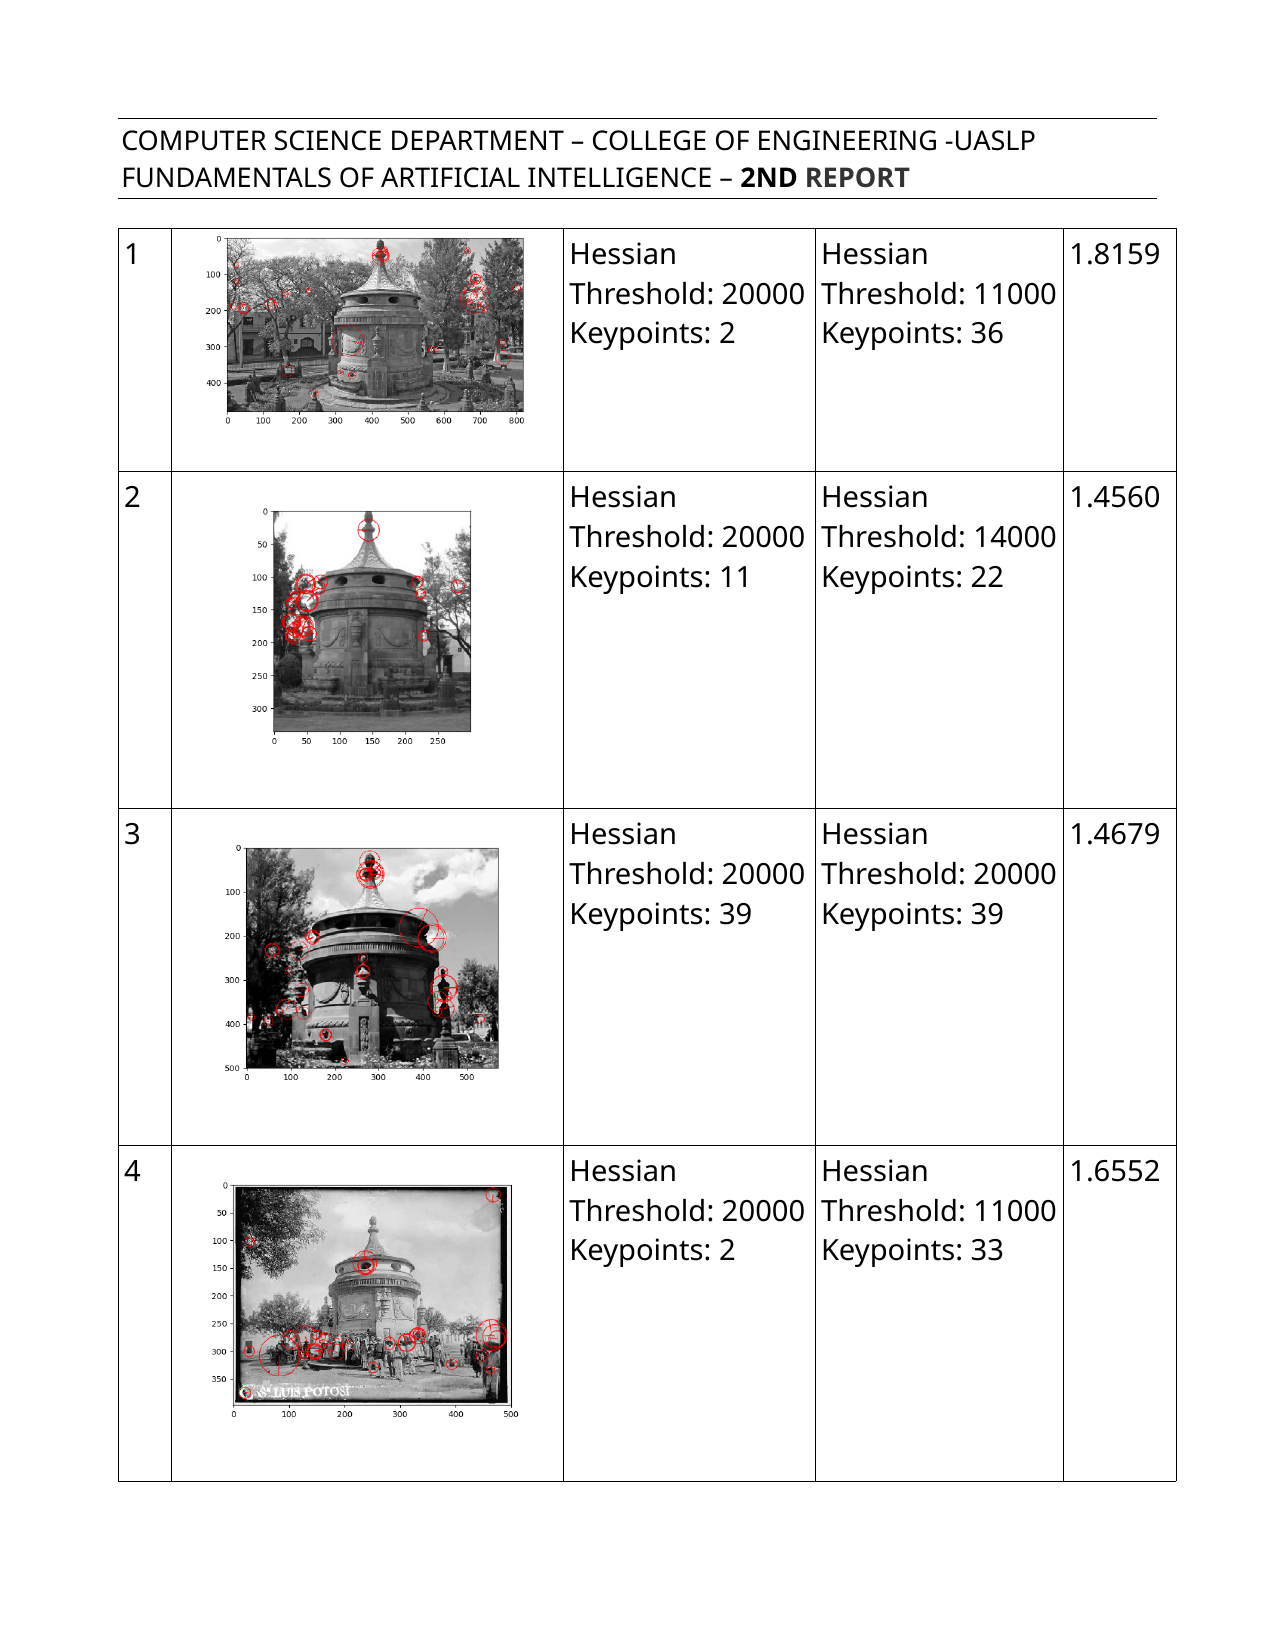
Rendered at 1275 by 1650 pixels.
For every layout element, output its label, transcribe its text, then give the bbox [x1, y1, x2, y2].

table_cell Hessian Threshold: 20000 Keypoints: 39 [816, 809, 1063, 1144]
table_cell Hessian Threshold: 14000 Keypoints: 22 [816, 472, 1063, 808]
table_cell 1.4560 [1064, 472, 1176, 808]
table_cell 1.8159 [1064, 229, 1176, 471]
table_cell Hessian Threshold: 20000 Keypoints: 11 [564, 472, 815, 808]
table_cell Hessian Threshold: 11000 Keypoints: 33 [816, 1146, 1063, 1481]
picture [177, 1150, 558, 1436]
table_cell 4 [119, 1146, 171, 1481]
table_cell 1.6552 [1064, 1146, 1176, 1481]
table_cell [172, 229, 563, 471]
table_cell 1 [119, 229, 171, 471]
table_cell [172, 472, 563, 808]
table_cell Hessian Threshold: 20000 Keypoints: 2 [564, 1146, 815, 1481]
table_cell [172, 809, 563, 1144]
table_cell Hessian Threshold: 11000 Keypoints: 36 [816, 229, 1063, 471]
table_cell Hessian Threshold: 20000 Keypoints: 2 [564, 229, 815, 471]
table_cell [172, 1146, 563, 1481]
picture [177, 813, 558, 1099]
table_cell Hessian Threshold: 20000 Keypoints: 39 [564, 809, 815, 1144]
picture [197, 233, 538, 426]
table_cell 3 [119, 809, 171, 1144]
table_cell 2 [119, 472, 171, 808]
table_cell 1.4679 [1064, 809, 1176, 1144]
picture [177, 476, 558, 763]
